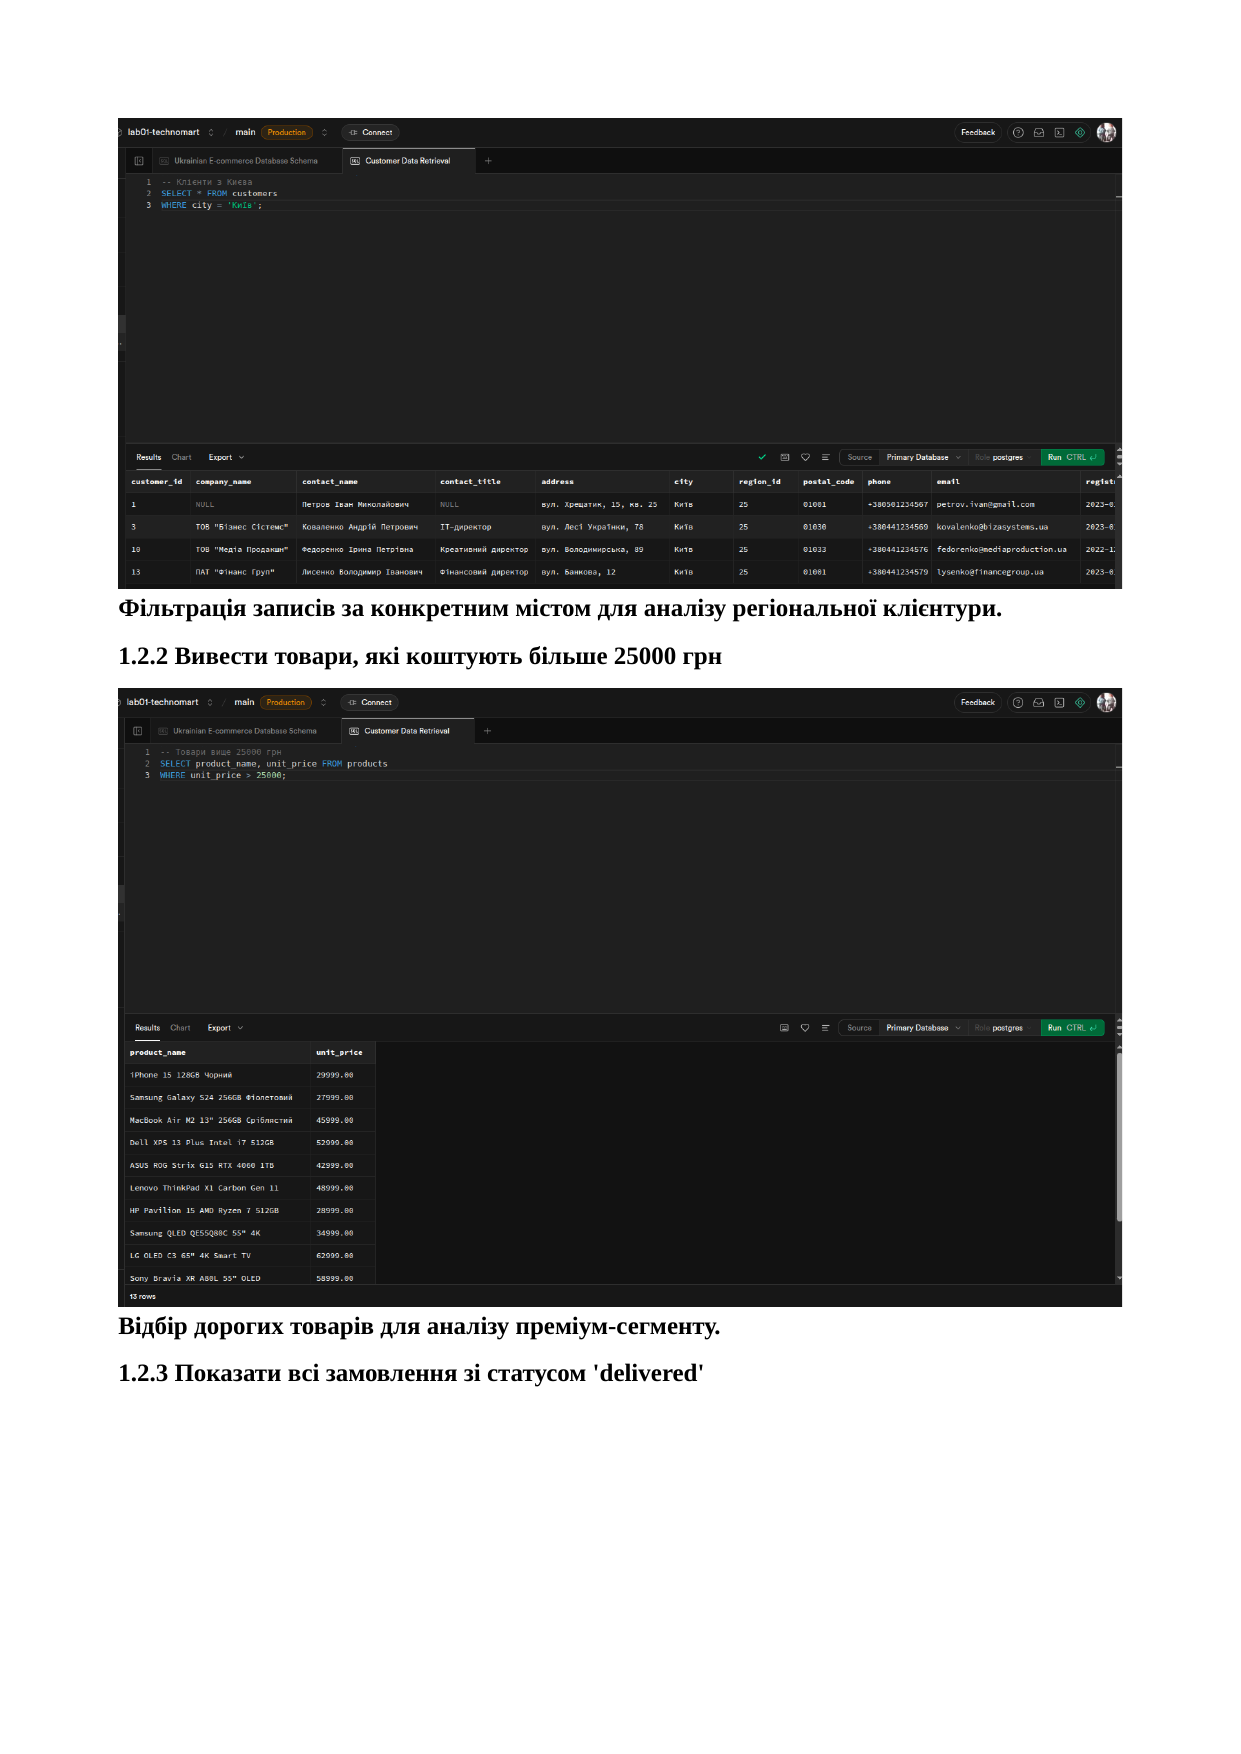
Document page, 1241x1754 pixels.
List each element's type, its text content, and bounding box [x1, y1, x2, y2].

picture [118, 118, 1123, 589]
picture [118, 688, 1123, 1307]
text Відбір дорогих товарів для аналізу преміум-сегменту. [118, 1307, 1122, 1340]
text Фільтрація записів за конкретним містом для аналізу регіональної клієнтури. [118, 589, 1122, 622]
text 1.2.3 Показати всі замовлення зі статусом 'delivered' [118, 1358, 1122, 1387]
text 1.2.2 Вивести товари, які коштують більше 25000 грн [118, 641, 1122, 669]
